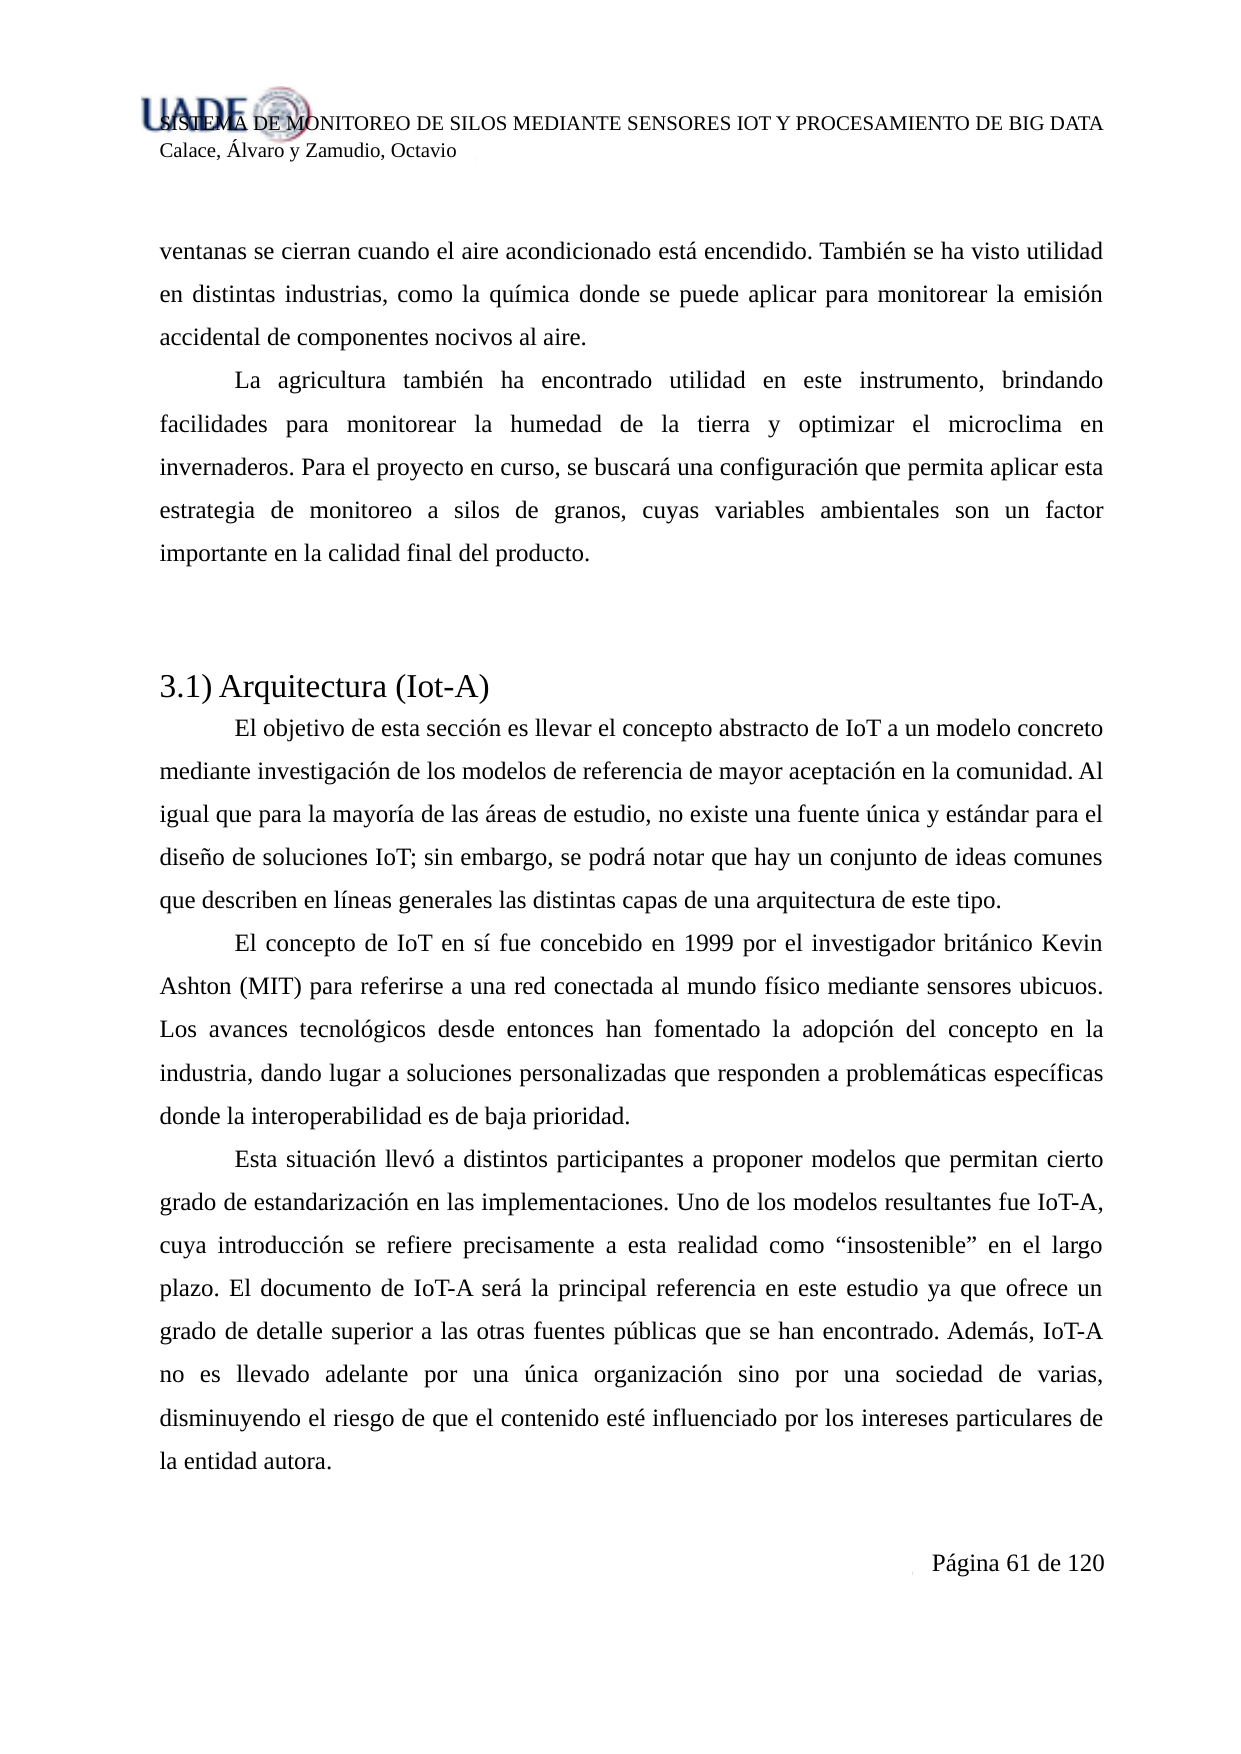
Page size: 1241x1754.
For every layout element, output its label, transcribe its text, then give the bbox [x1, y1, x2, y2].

text Esta situación llevó a distintos participantes a proponer modelos que permitan cierto grado de estandarización en las implementaciones. Uno de los modelos resultantes fue IoT-A, cuya introducción se refiere precisamente a esta realidad como “insostenible” en el largo plazo. El documento de IoT-A será la principal referencia en este estudio ya que ofrece un grado de detalle superior a las otras fuentes públicas que se han encontrado. Además, IoT-A no es llevado adelante por una única organización sino por una sociedad de varias, disminuyendo el riesgo de que el contenido esté influenciado por los intereses particulares de la entidad autora. [159, 1144, 1104, 1474]
text La agricultura también ha encontrado utilidad en este instrumento, brindando facilidades para monitorear la humedad de la tierra y optimizar el microclima en invernaderos. Para el proyecto en curso, se buscará una configuración que permita aplicar esta estrategia de monitoreo a silos de granos, cuyas variables ambientales son un factor importante en la calidad final del producto. [159, 366, 1104, 567]
picture [140, 86, 314, 146]
text El objetivo de esta sección es llevar el concepto abstracto de IoT a un modelo concreto mediante investigación de los modelos de referencia de mayor aceptación en la comunidad. Al igual que para la mayoría de las áreas de estudio, no existe una fuente única y estándar para el diseño de soluciones IoT; sin embargo, se podrá notar que hay un conjunto de ideas comunes que describen en líneas generales las distintas capas de una arquitectura de este tipo. [159, 713, 1104, 914]
subtitle 3.1) Arquitectura (Iot-A) [159, 666, 1104, 704]
text ventanas se cierran cuando el aire acondicionado está encendido. También se ha visto utilidad en distintas industrias, como la química donde se puede aplicar para monitorear la emisión accidental de componentes nocivos al aire. [159, 236, 1104, 351]
text El concepto de IoT en sí fue concebido en 1999 por el investigador británico Kevin Ashton (MIT) para referirse a una red conectada al mundo físico mediante sensores ubicuos. Los avances tecnológicos desde entonces han fomentado la adopción del concepto en la industria, dando lugar a soluciones personalizadas que responden a problemáticas específicas donde la interoperabilidad es de baja prioridad. [159, 928, 1104, 1129]
